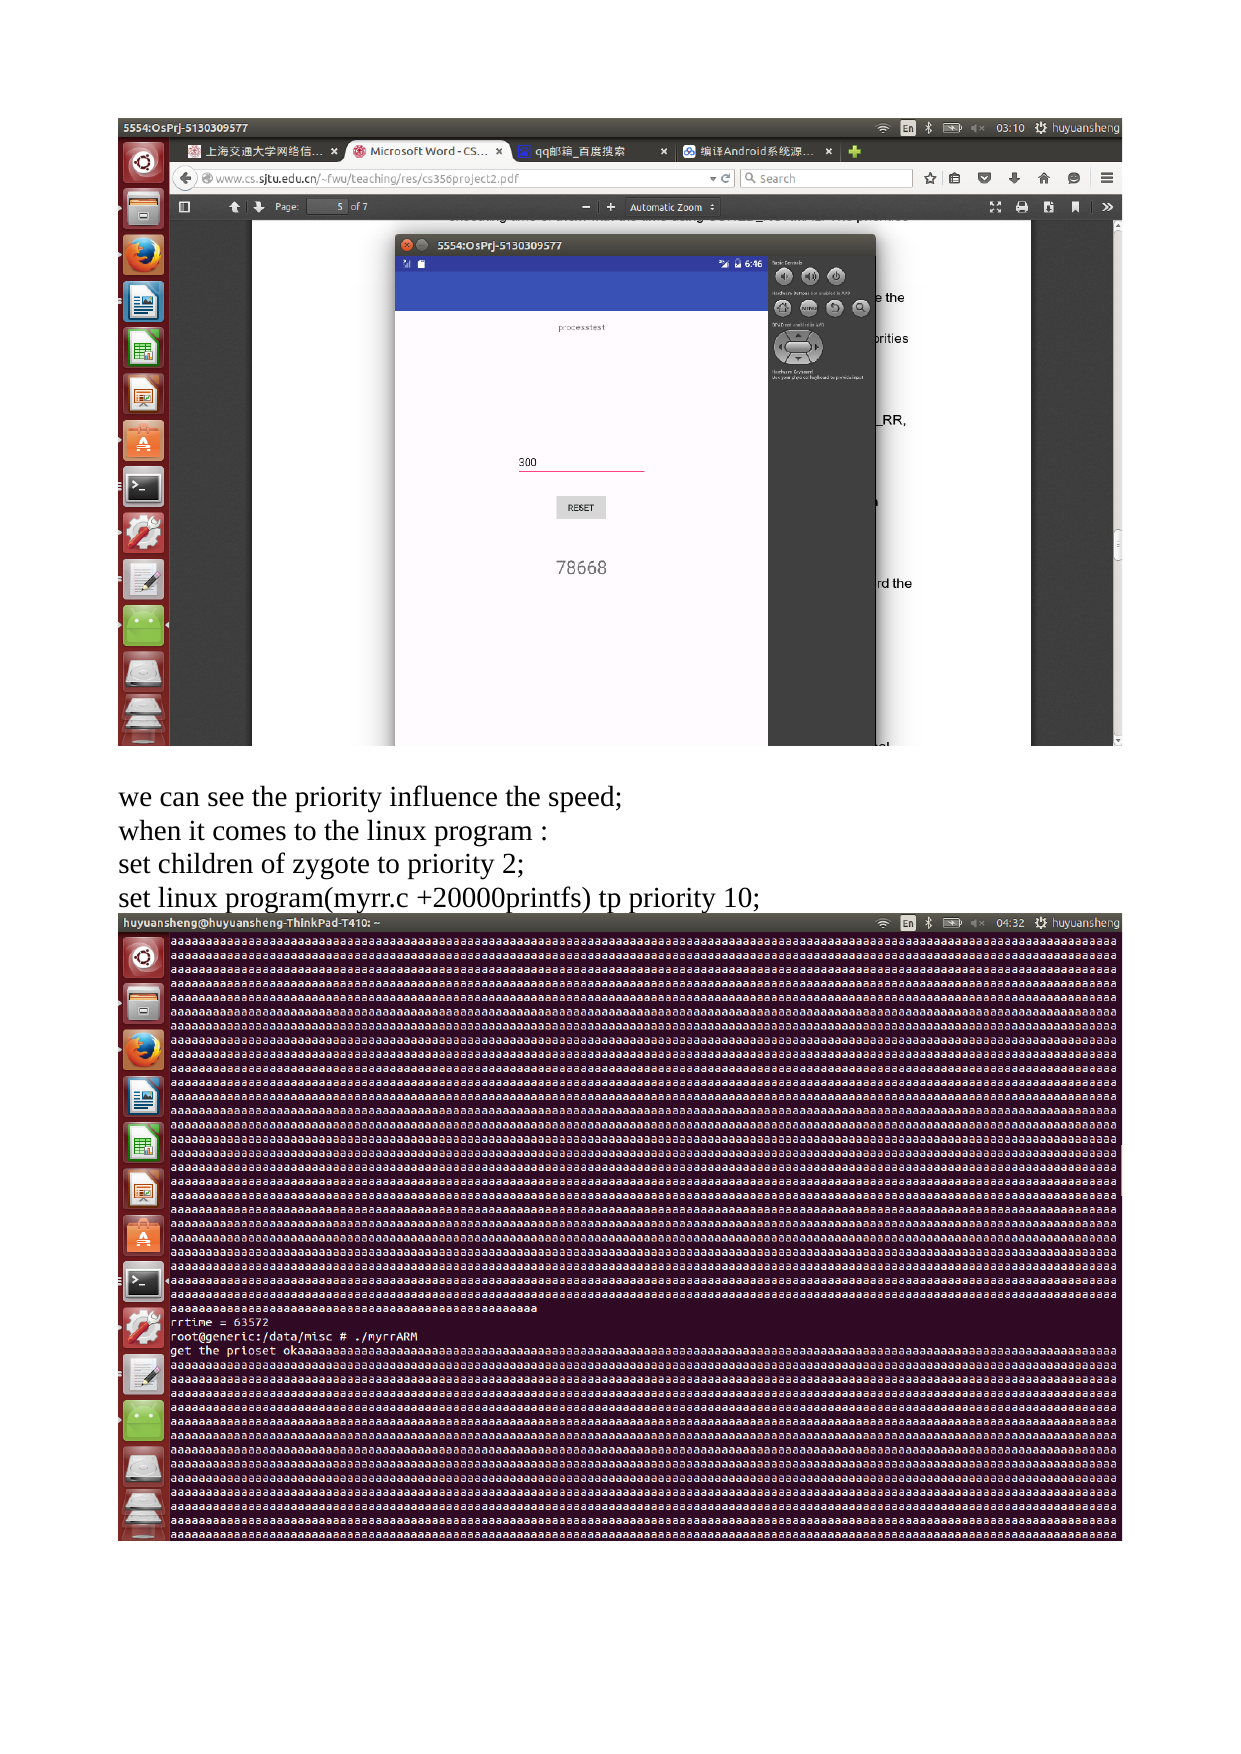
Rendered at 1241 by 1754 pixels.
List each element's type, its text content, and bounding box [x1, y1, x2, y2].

text when it comes to the linux program : [118, 813, 1122, 846]
text we can see the priority influence the speed; [118, 779, 1122, 813]
picture [118, 913, 1123, 1541]
text set children of zygote to priority 2; [118, 846, 1122, 880]
picture [118, 118, 1123, 746]
text set linux program(myrr.c +20000printfs) tp priority 10; [118, 880, 1122, 913]
